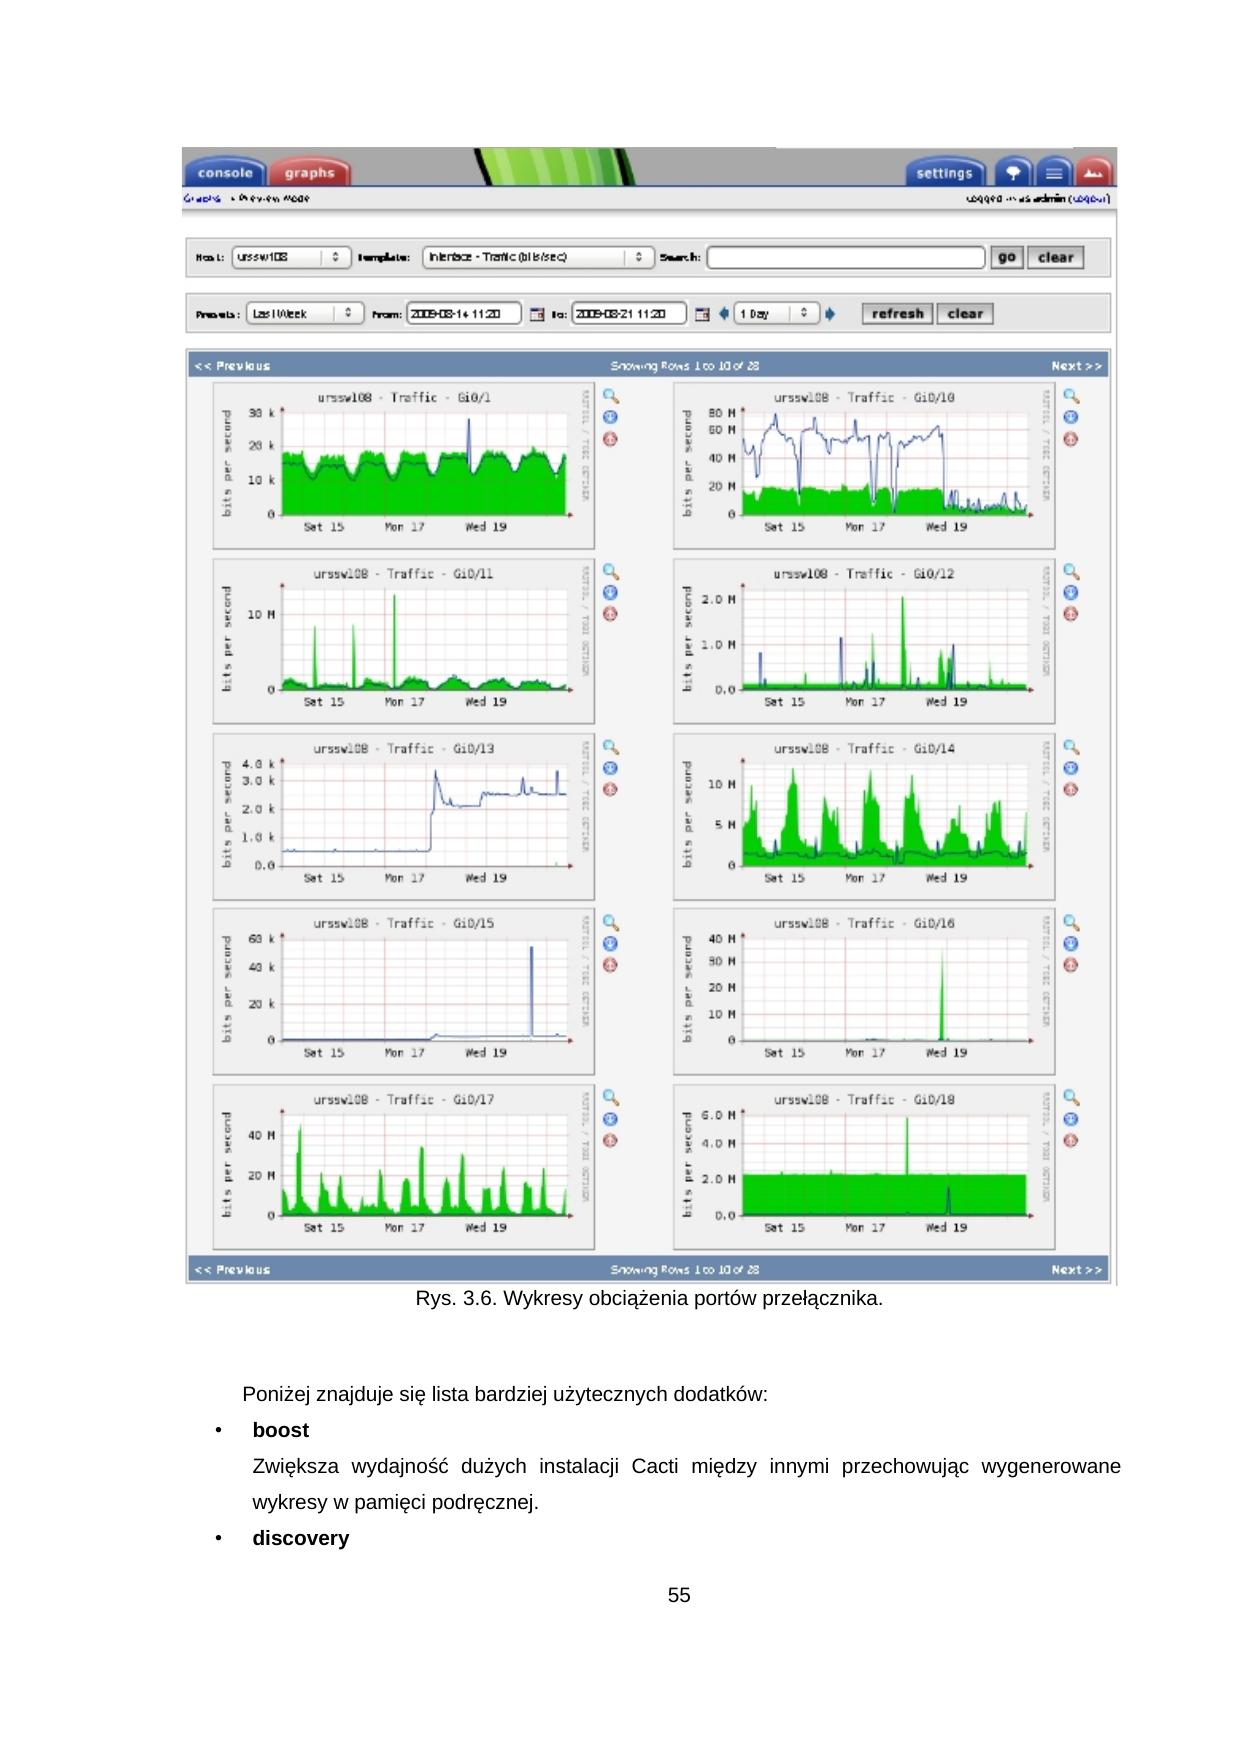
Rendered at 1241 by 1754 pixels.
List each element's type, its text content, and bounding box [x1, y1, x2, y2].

text Rys. 3.6. Wykresy obciążenia portów przełącznika. [177, 148, 1122, 1310]
text Poniżej znajduje się lista bardziej użytecznych dodatków: [177, 1382, 1122, 1406]
list boost [215, 1418, 1122, 1442]
list discovery [215, 1526, 1122, 1549]
picture [181, 147, 1118, 1286]
list Zwiększa wydajność dużych instalacji Cacti między innymi przechowując wygenerowane wykresy w pamięci podręcznej. [215, 1454, 1122, 1513]
